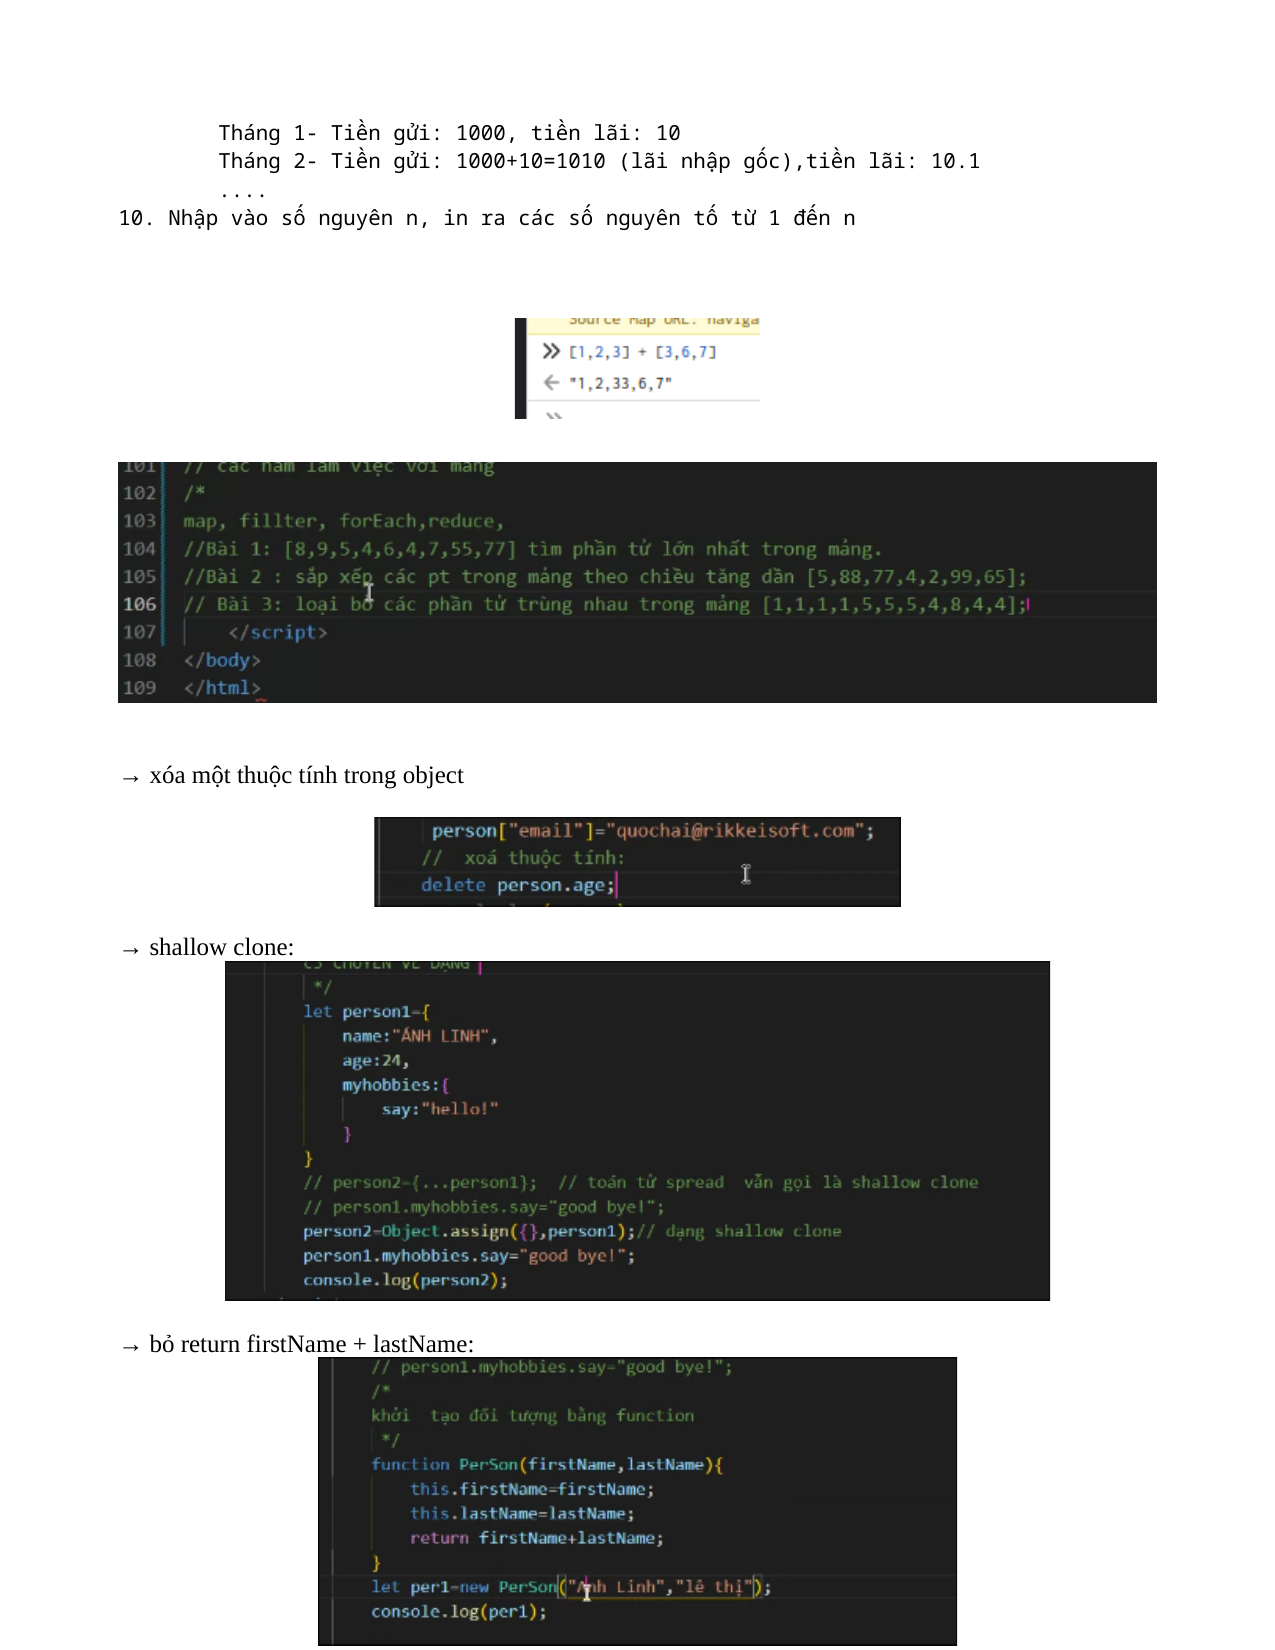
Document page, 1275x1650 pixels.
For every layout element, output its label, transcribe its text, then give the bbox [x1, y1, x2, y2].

text → shallow clone: [118, 932, 1157, 961]
text .... [118, 175, 1157, 203]
picture [118, 462, 1157, 703]
picture [374, 817, 901, 907]
text Tháng 2- Tiền gửi: 1000+10=1010 (lãi nhập gốc),tiền lãi: 10.1 [118, 147, 1157, 175]
picture [514, 318, 761, 419]
picture [225, 961, 1050, 1301]
text → bỏ return firstName + lastName: [118, 1329, 1157, 1358]
text Tháng 1- Tiền gửi: 1000, tiền lãi: 10 [118, 118, 1157, 147]
text 10. Nhập vào số nguyên n, in ra các số nguyên tố từ 1 đến n [118, 203, 1157, 232]
text → xóa một thuộc tính trong object [118, 760, 1157, 789]
picture [318, 1357, 958, 1646]
